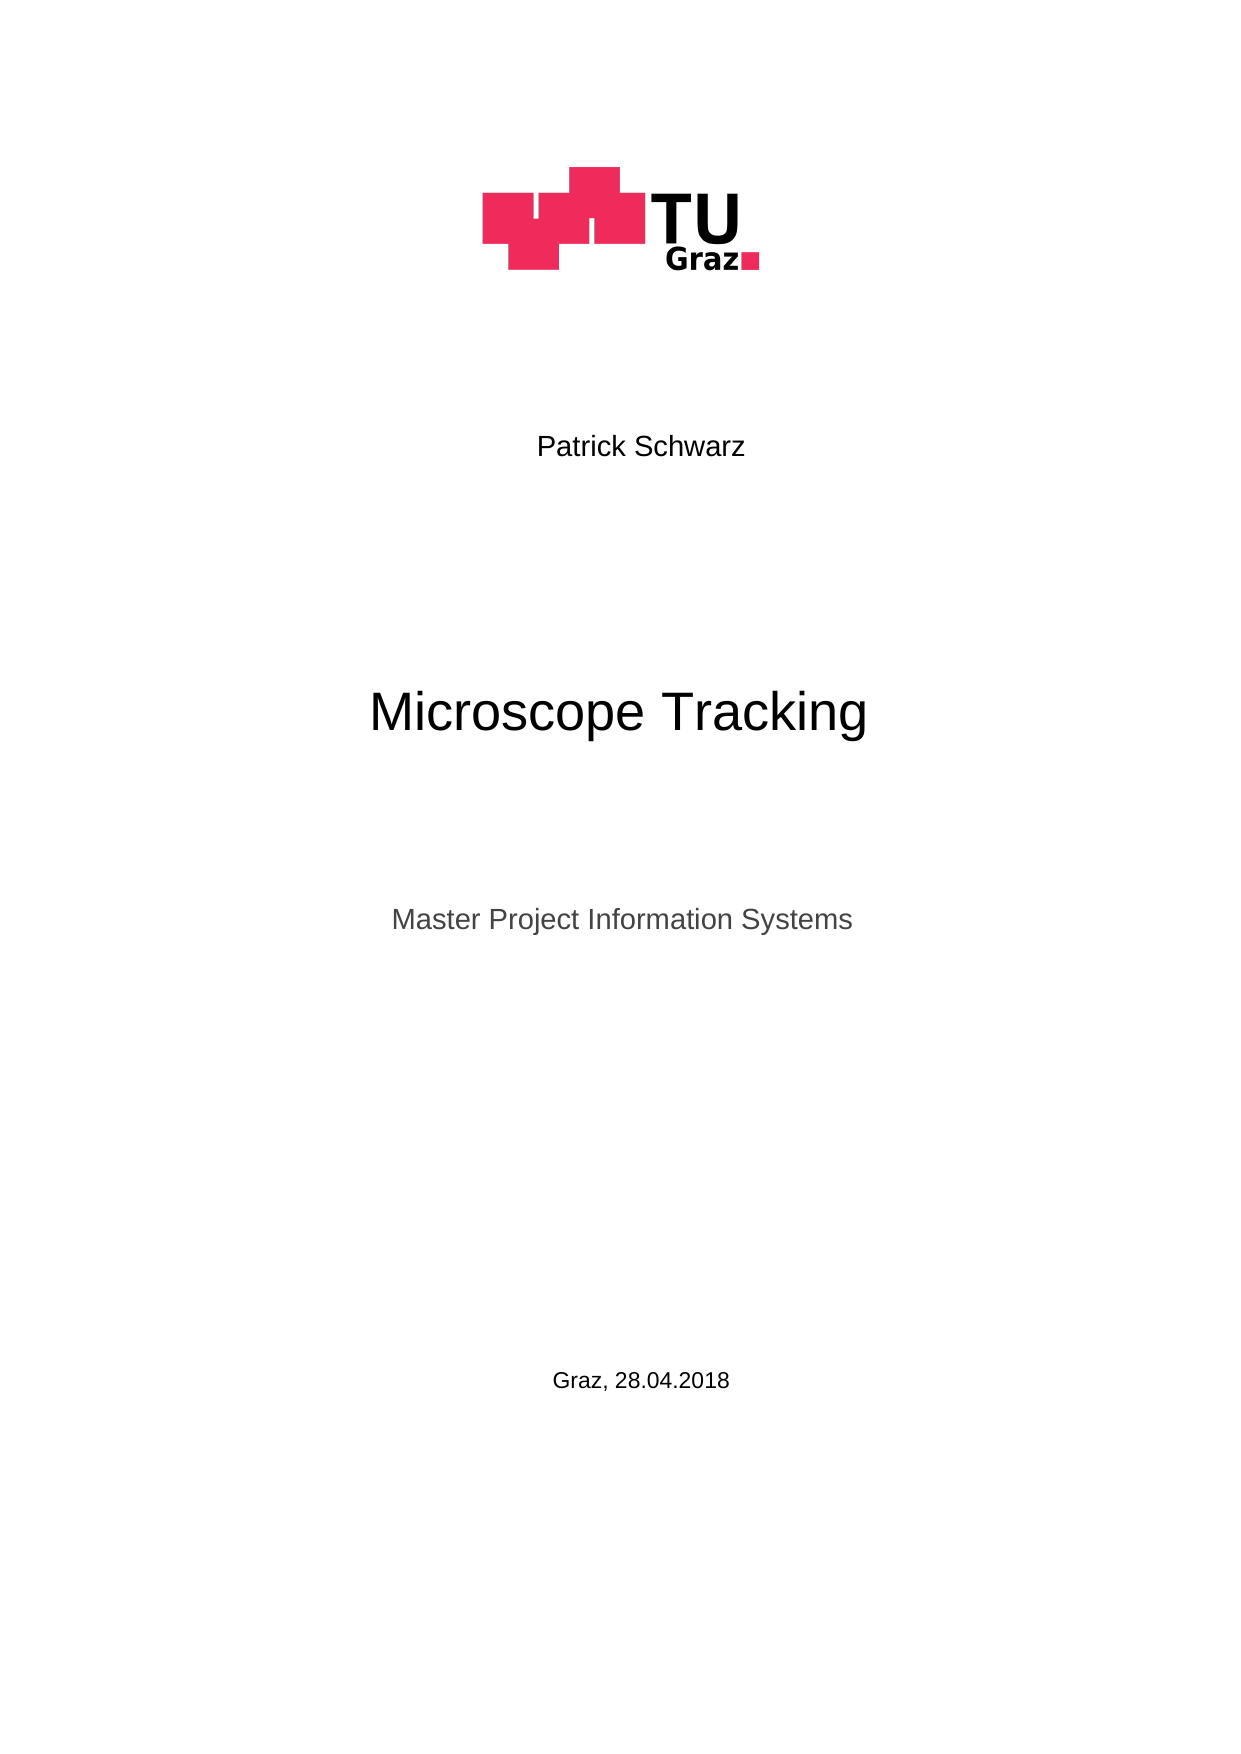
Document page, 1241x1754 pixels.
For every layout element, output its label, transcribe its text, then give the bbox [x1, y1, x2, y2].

picture [475, 150, 763, 294]
text Patrick Schwarz [192, 429, 1090, 463]
subtitle Master Project Information Systems [148, 902, 1090, 935]
title Microscope Tracking [148, 679, 1090, 741]
text Graz, 28.04.2018 [192, 1367, 1090, 1393]
